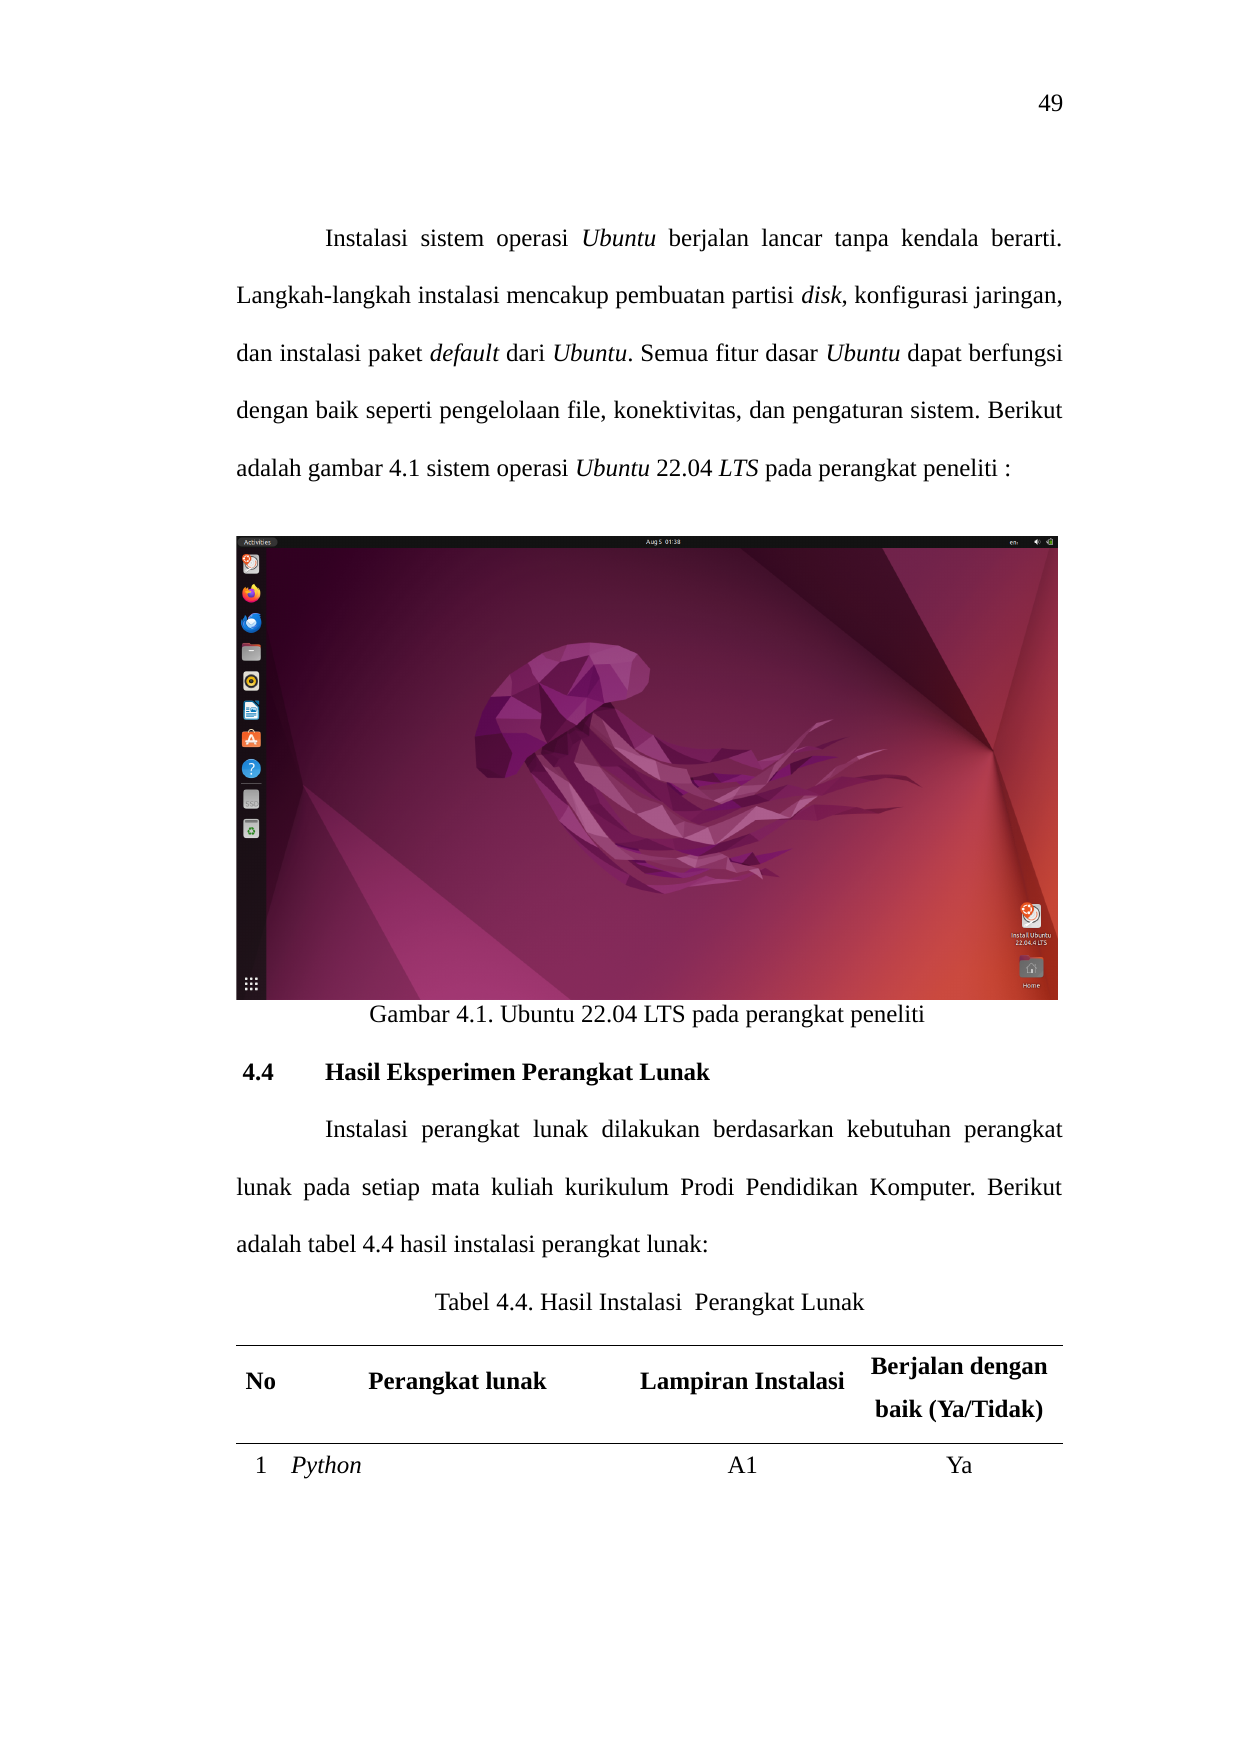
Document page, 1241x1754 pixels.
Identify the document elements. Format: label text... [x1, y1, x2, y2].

text Instalasi sistem operasi Ubuntu berjalan lancar tanpa kendala berarti. Langkah-langkah instalasi mencakup pembuatan partisi disk, konfigurasi jaringan, dan instalasi paket default dari Ubuntu. Semua fitur dasar Ubuntu dapat berfungsi dengan baik seperti pengelolaan file, konektivitas, dan pengaturan sistem. Berikut adalah gambar 4.1 sistem operasi Ubuntu 22.04 LTS pada perangkat peneliti : [236, 223, 1063, 482]
table_header Lampiran Instalasi [630, 1346, 855, 1443]
table_cell Ya [855, 1444, 1063, 1513]
text Tabel 4.4. Hasil instalasi Perangkat Lunak [236, 1287, 1063, 1316]
table_cell Python [285, 1444, 629, 1513]
text Instalasi perangkat lunak dilakukan berdasarkan kebutuhan perangkat lunak pada setiap mata kuliah kurikulum Prodi Pendidikan Komputer. Berikut adalah tabel 4.4 hasil instalasi perangkat lunak: [236, 1114, 1063, 1258]
table_header No [236, 1346, 285, 1443]
table_header Berjalan dengan baik (Ya/Tidak) [855, 1346, 1063, 1443]
table_cell A1 [630, 1444, 855, 1513]
text Gambar 4.1. Ubuntu 22.04 LTS pada perangkat peneliti [236, 536, 1058, 1028]
table_cell 1 [236, 1444, 285, 1513]
table_header Perangkat lunak [285, 1346, 629, 1443]
subtitle Hasil Eksperimen Perangkat Lunak [236, 1057, 1063, 1086]
